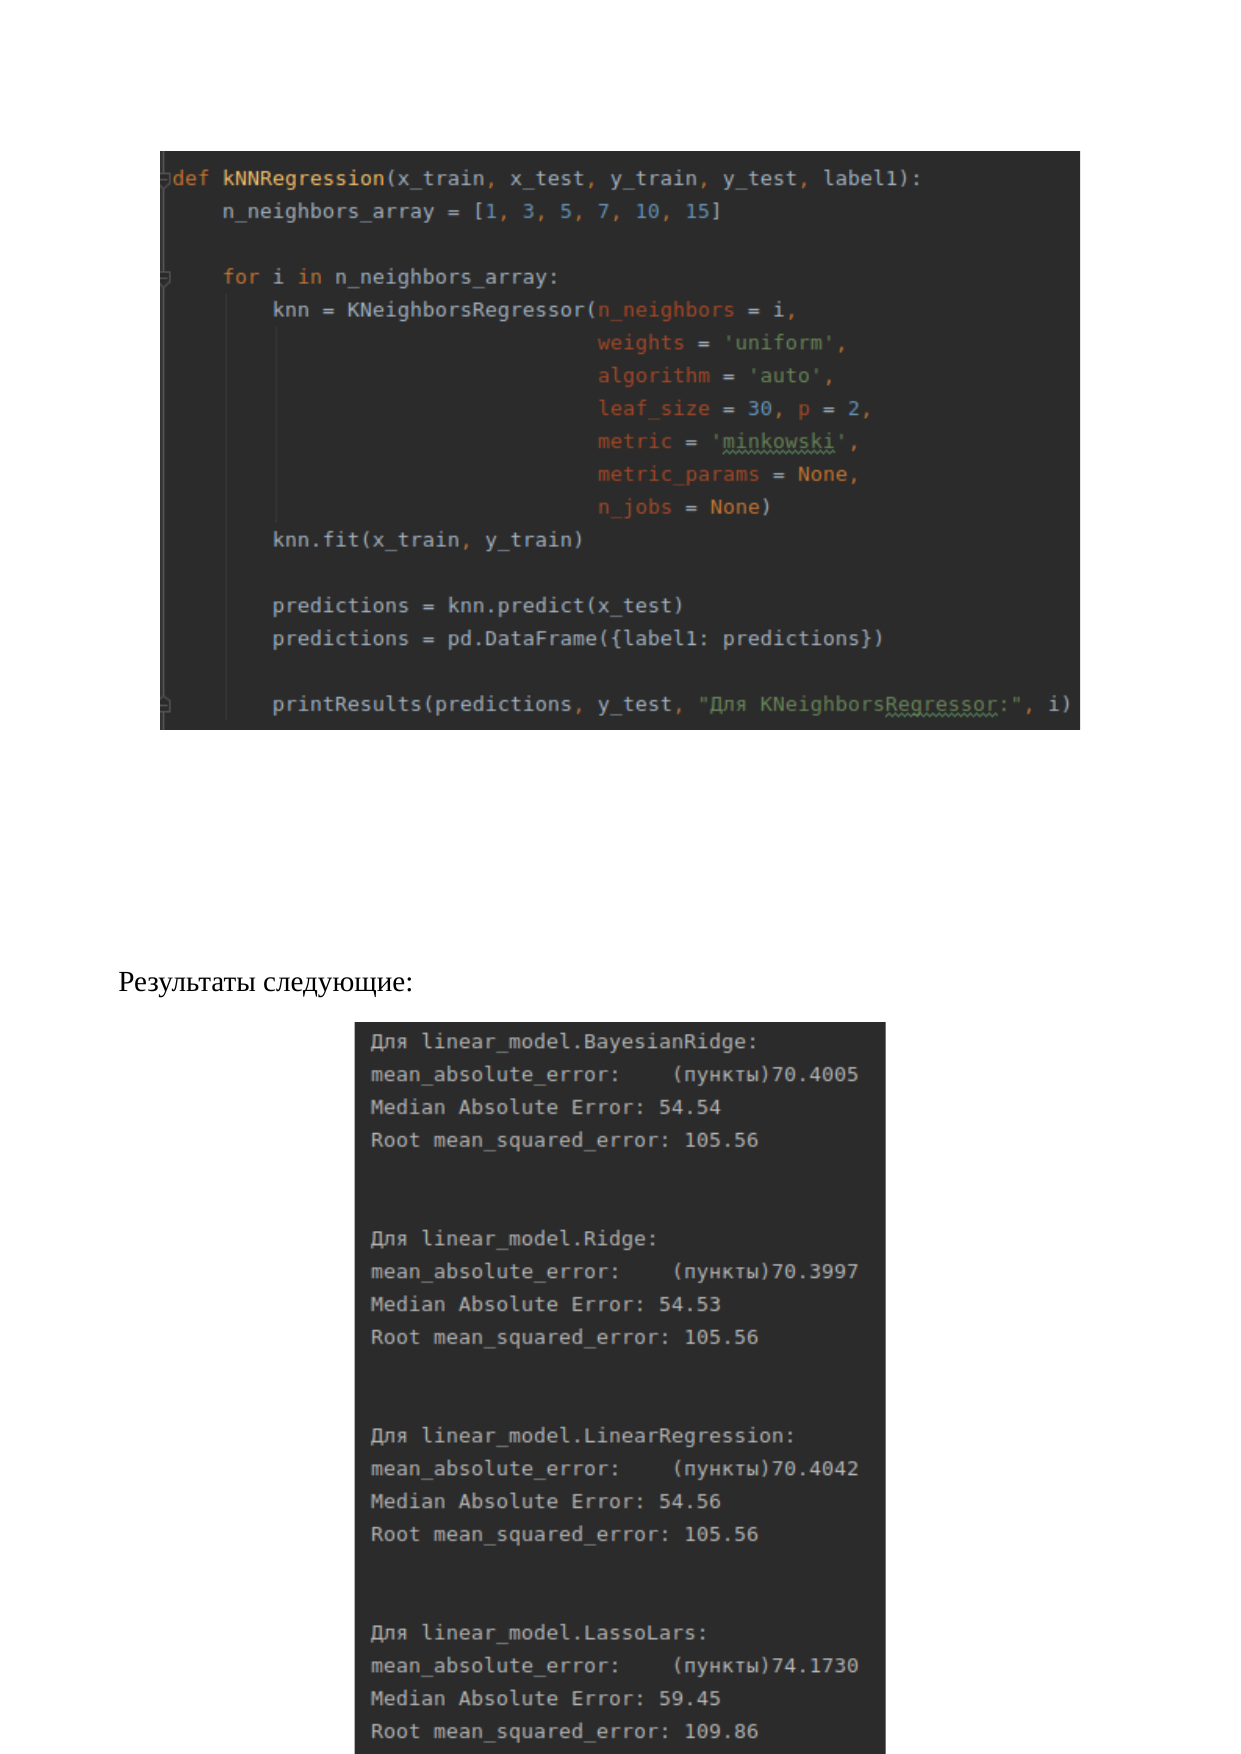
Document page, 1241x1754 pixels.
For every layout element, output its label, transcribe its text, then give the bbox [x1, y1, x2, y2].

picture [160, 151, 1081, 730]
picture [354, 1022, 886, 1754]
text Результаты следующие: [118, 964, 1122, 998]
